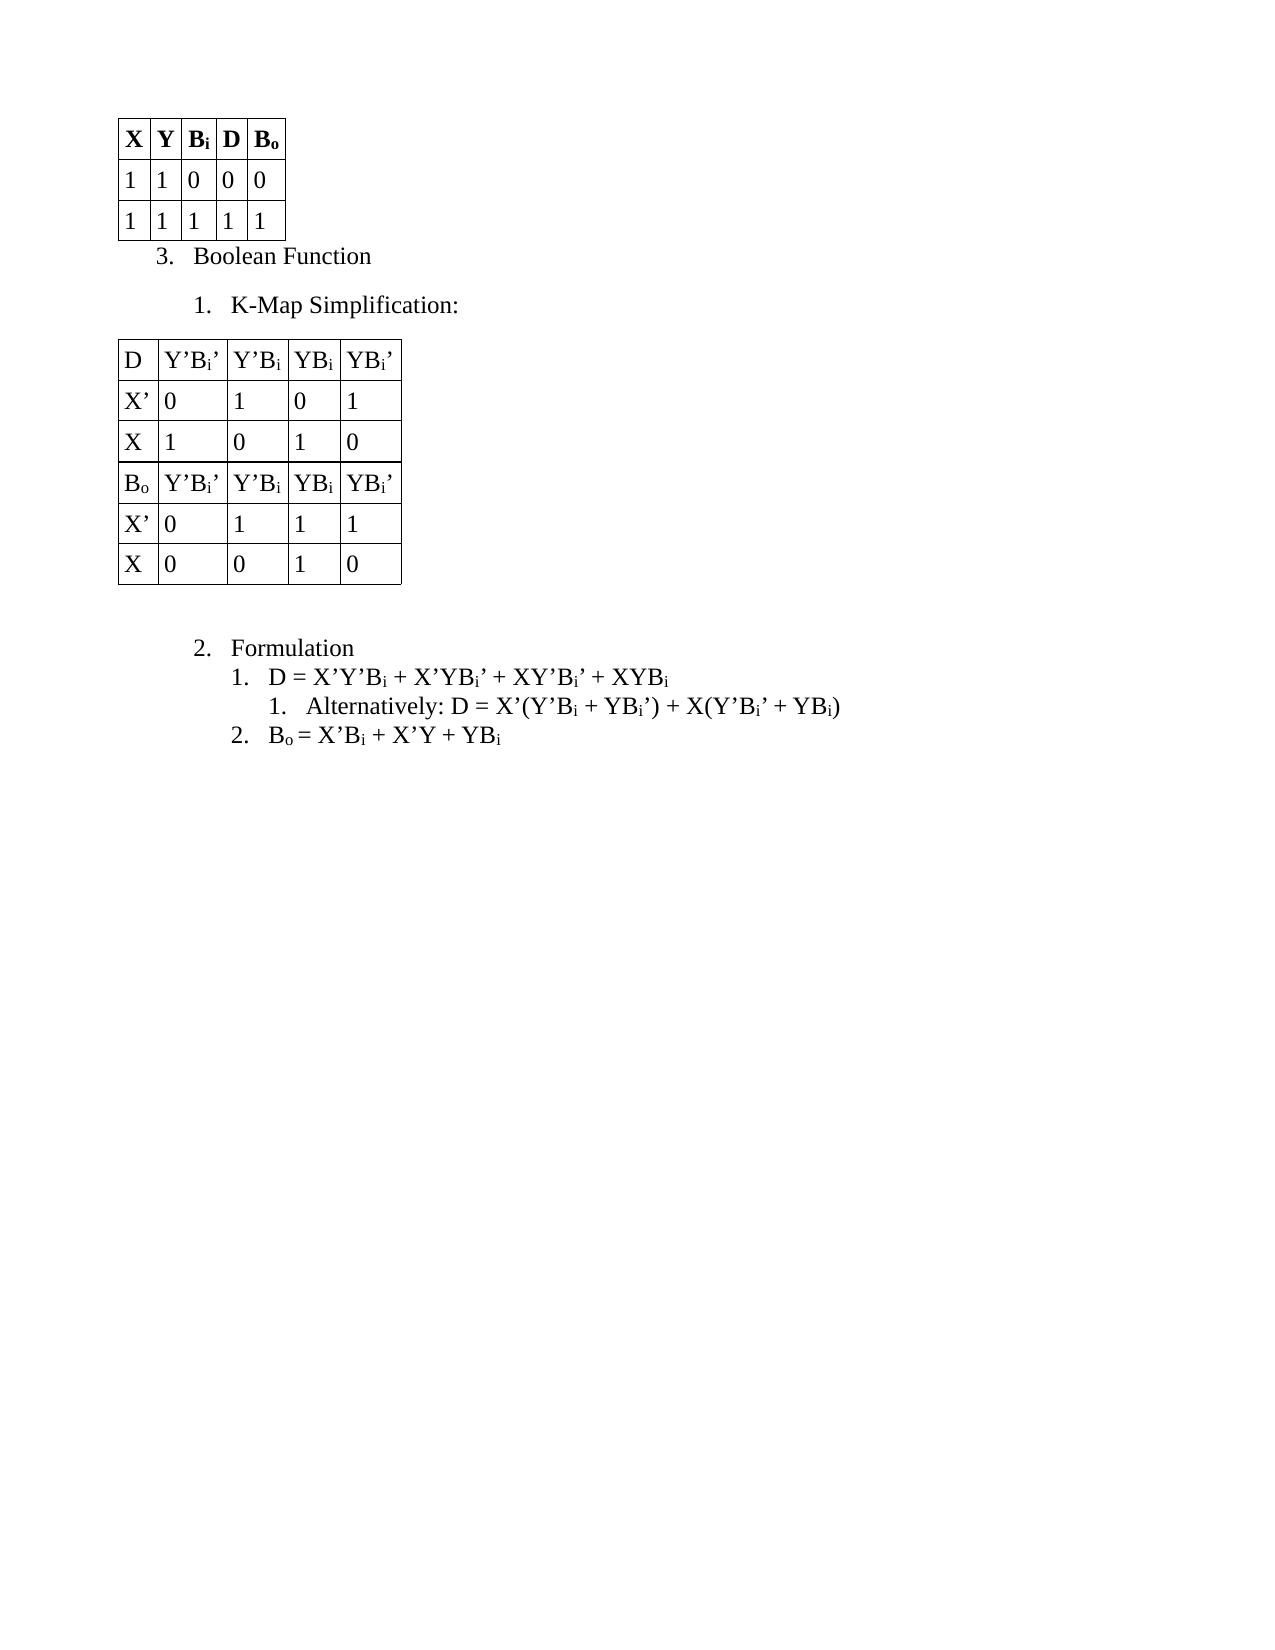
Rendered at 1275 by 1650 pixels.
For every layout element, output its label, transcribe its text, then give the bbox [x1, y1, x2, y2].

table_cell X’ [119, 504, 158, 543]
table_header YBi’ [341, 340, 401, 380]
table_cell 1 [217, 201, 247, 240]
table_cell 0 [217, 160, 247, 199]
table_cell 1 [151, 160, 181, 199]
list D = X’Y’Bi + X’YBi’ + XY’Bi’ + XYBi [231, 662, 1157, 691]
table_header D [119, 340, 158, 380]
list Boolean Function [156, 241, 1157, 269]
table_header Bi [182, 119, 216, 159]
table_cell 0 [159, 504, 227, 543]
table_header Bo [119, 463, 158, 502]
table_cell 1 [248, 201, 285, 240]
table_cell 1 [289, 421, 340, 461]
table_cell 1 [151, 201, 181, 240]
table_cell 0 [182, 160, 216, 199]
table_cell 0 [159, 381, 227, 420]
table_header Y’Bi [228, 463, 288, 502]
table_cell 0 [228, 544, 288, 584]
table_header X [119, 119, 150, 159]
list Bo = X’Bi + X’Y + YBi [231, 720, 1157, 748]
table_cell 0 [159, 544, 227, 584]
table_header YBi’ [341, 463, 401, 502]
table_header Y’Bi [228, 340, 288, 380]
table_cell 1 [228, 381, 288, 420]
table_cell 1 [182, 201, 216, 240]
table_cell X [119, 421, 158, 461]
table_cell 0 [248, 160, 285, 199]
table_header YBi [289, 340, 340, 380]
table_cell 1 [289, 544, 340, 584]
table_cell X [119, 544, 158, 584]
table_cell 1 [341, 504, 401, 543]
list Alternatively: D = X’(Y’Bi + YBi’) + X(Y’Bi’ + YBi) [268, 691, 1157, 720]
table_header Bo [248, 119, 285, 159]
table_cell 1 [228, 504, 288, 543]
table_cell X’ [119, 381, 158, 420]
table_cell 0 [341, 544, 401, 584]
table_cell 1 [341, 381, 401, 420]
table_header Y’Bi’ [159, 463, 227, 502]
table_cell 1 [119, 160, 150, 199]
list K-Map Simplification: [193, 290, 1157, 319]
table_header Y [151, 119, 181, 159]
table_header Y’Bi’ [159, 340, 227, 380]
table_cell 1 [289, 504, 340, 543]
table_cell 0 [289, 381, 340, 420]
table_cell 0 [341, 421, 401, 461]
table_cell 0 [228, 421, 288, 461]
table_header YBi [289, 463, 340, 502]
list Formulation [193, 633, 1157, 662]
table_cell 1 [159, 421, 227, 461]
table_header D [217, 119, 247, 159]
table_cell 1 [119, 201, 150, 240]
